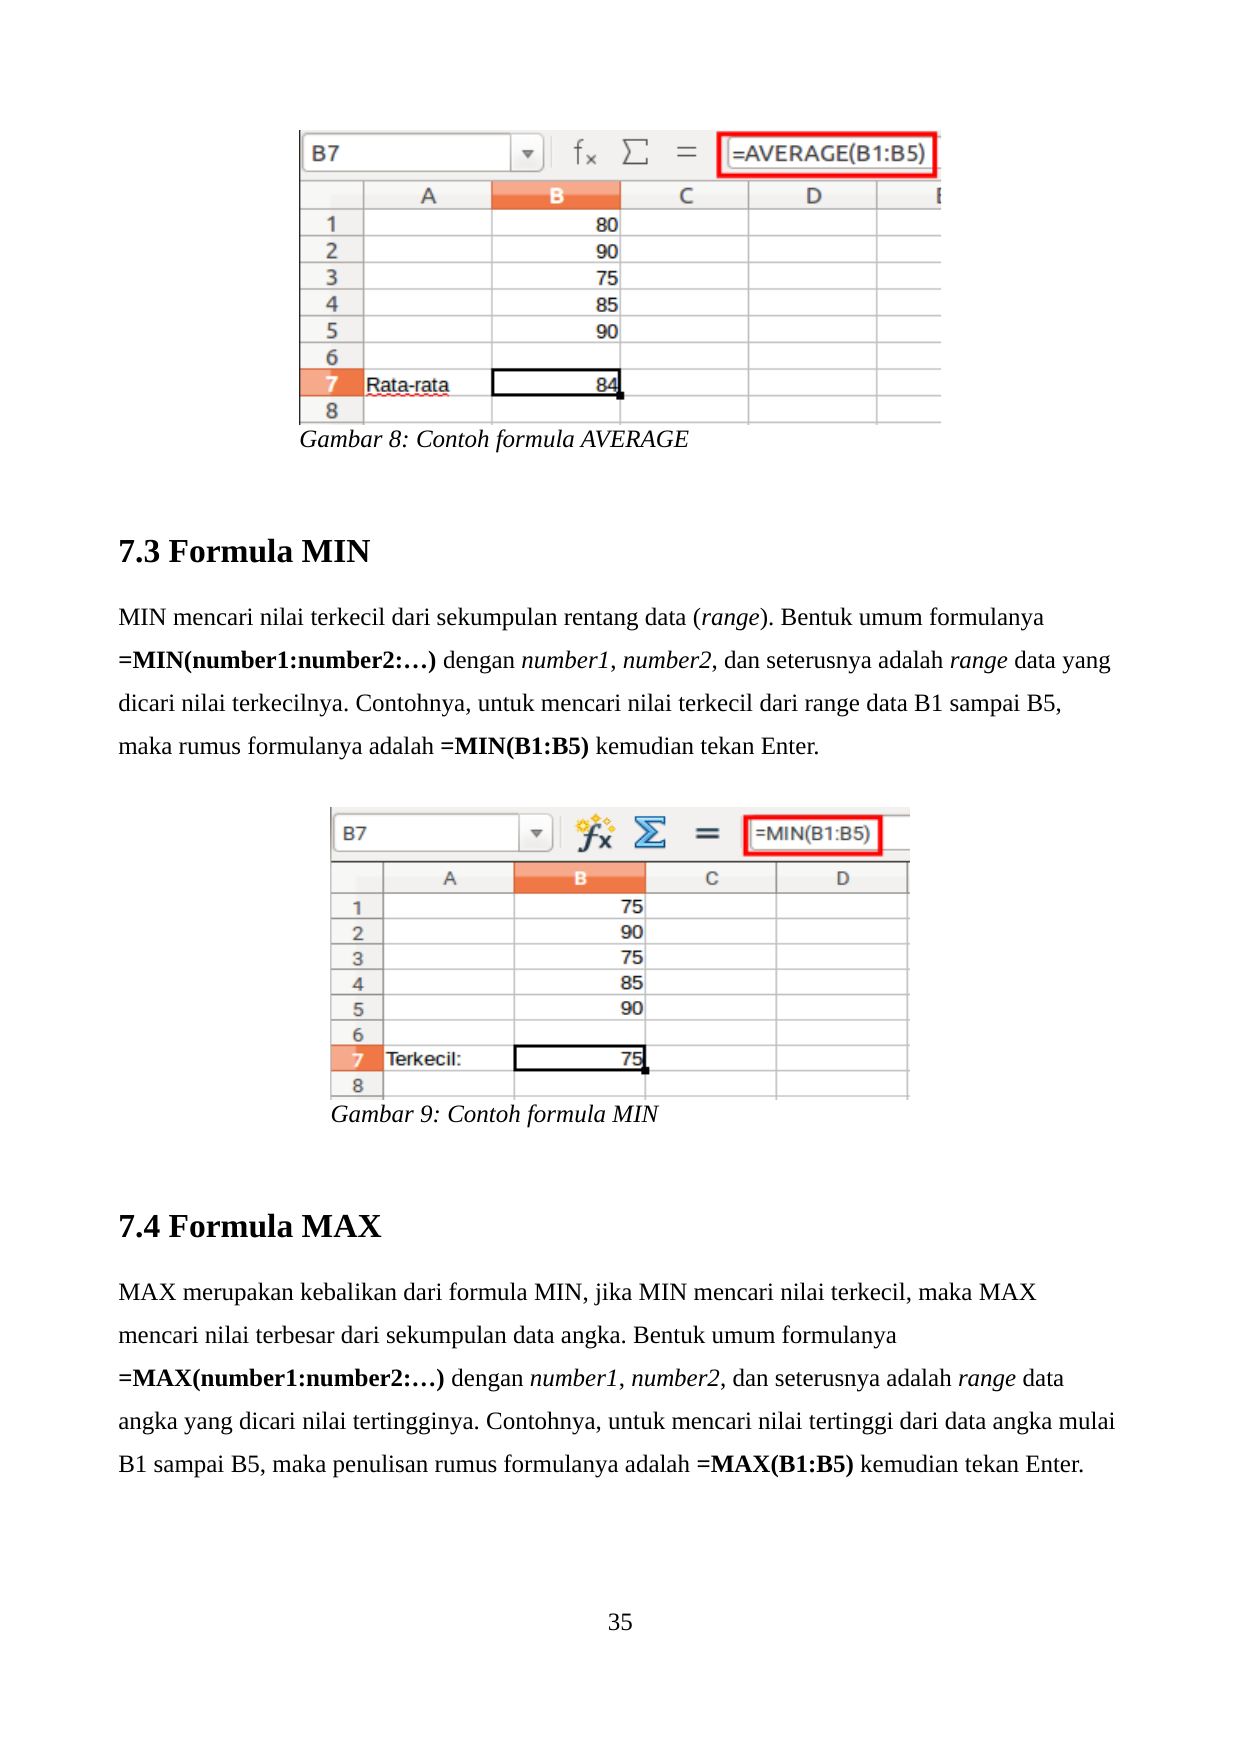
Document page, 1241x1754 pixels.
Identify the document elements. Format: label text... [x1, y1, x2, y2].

picture [299, 130, 942, 425]
text Gambar 8: Contoh formula AVERAGE [299, 425, 941, 453]
text MAX merupakan kebalikan dari formula MIN, jika MIN mencari nilai terkecil, maka MAX mencari nilai terbesar dari sekumpulan data angka. Bentuk umum formulanya =MAX(number1:number2:…) dengan number1, number2, dan seterusnya adalah range data angka yang dicari nilai tertingginya. Contohnya, untuk mencari nilai tertinggi dari data angka mulai B1 sampai B5, maka penulisan rumus formulanya adalah =MAX(B1:B5) kemudian tekan Enter. [118, 1277, 1122, 1478]
text MIN mencari nilai terkecil dari sekumpulan rentang data (range). Bentuk umum formulanya =MIN(number1:number2:…) dengan number1, number2, dan seterusnya adalah range data yang dicari nilai terkecilnya. Contohnya, untuk mencari nilai terkecil dari range data B1 sampai B5, maka rumus formulanya adalah =MIN(B1:B5) kemudian tekan Enter. [118, 602, 1122, 760]
text Gambar 9: Contoh formula MIN [330, 1100, 910, 1128]
subtitle 7.3 Formula MIN [118, 531, 1122, 570]
text [330, 794, 910, 807]
subtitle 7.4 Formula MAX [118, 1206, 1122, 1245]
picture [330, 807, 910, 1100]
